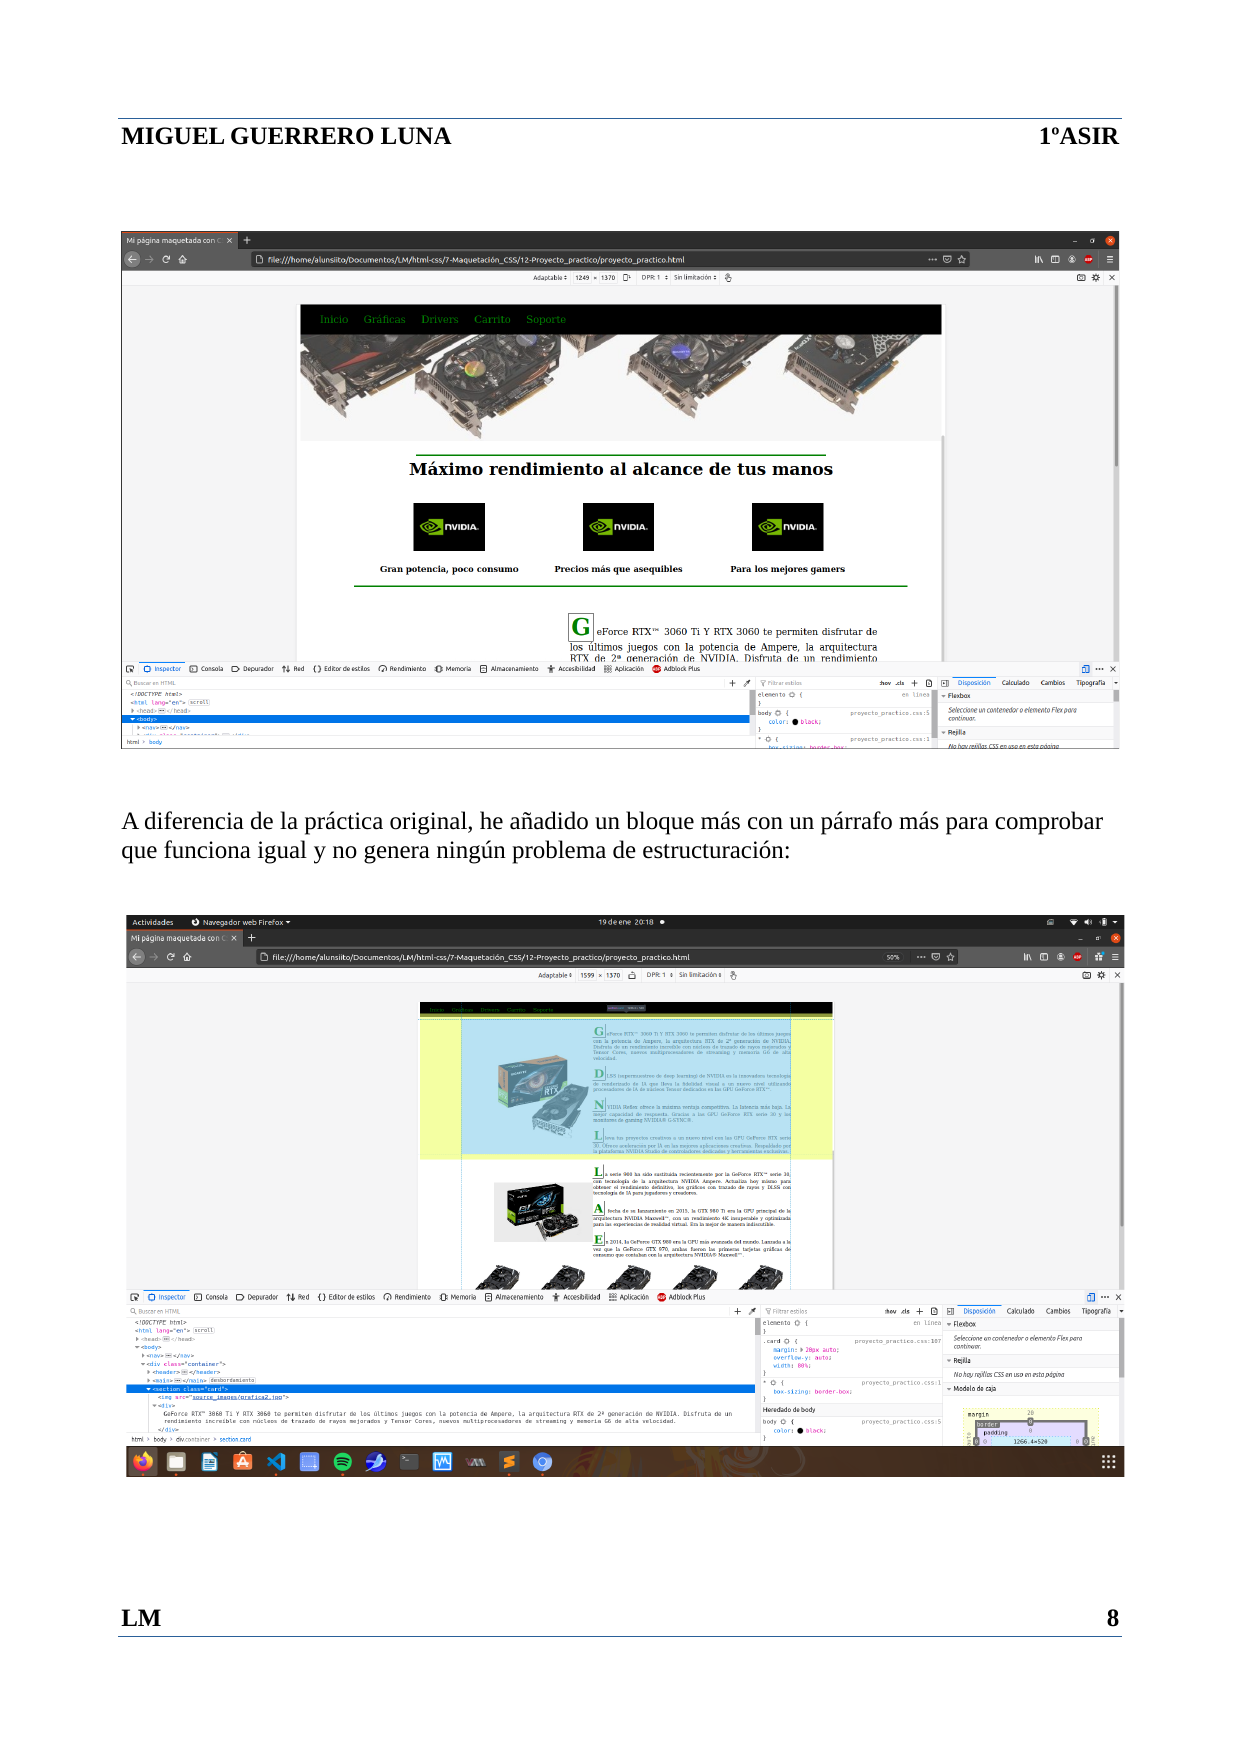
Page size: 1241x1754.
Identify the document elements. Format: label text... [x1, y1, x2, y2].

picture [121, 231, 1120, 749]
text A diferencia de la práctica original, he añadido un bloque más con un párrafo más para comprobar que funciona igual y no genera ningún problema de estructuración: [121, 806, 1119, 863]
picture [126, 915, 1125, 1477]
